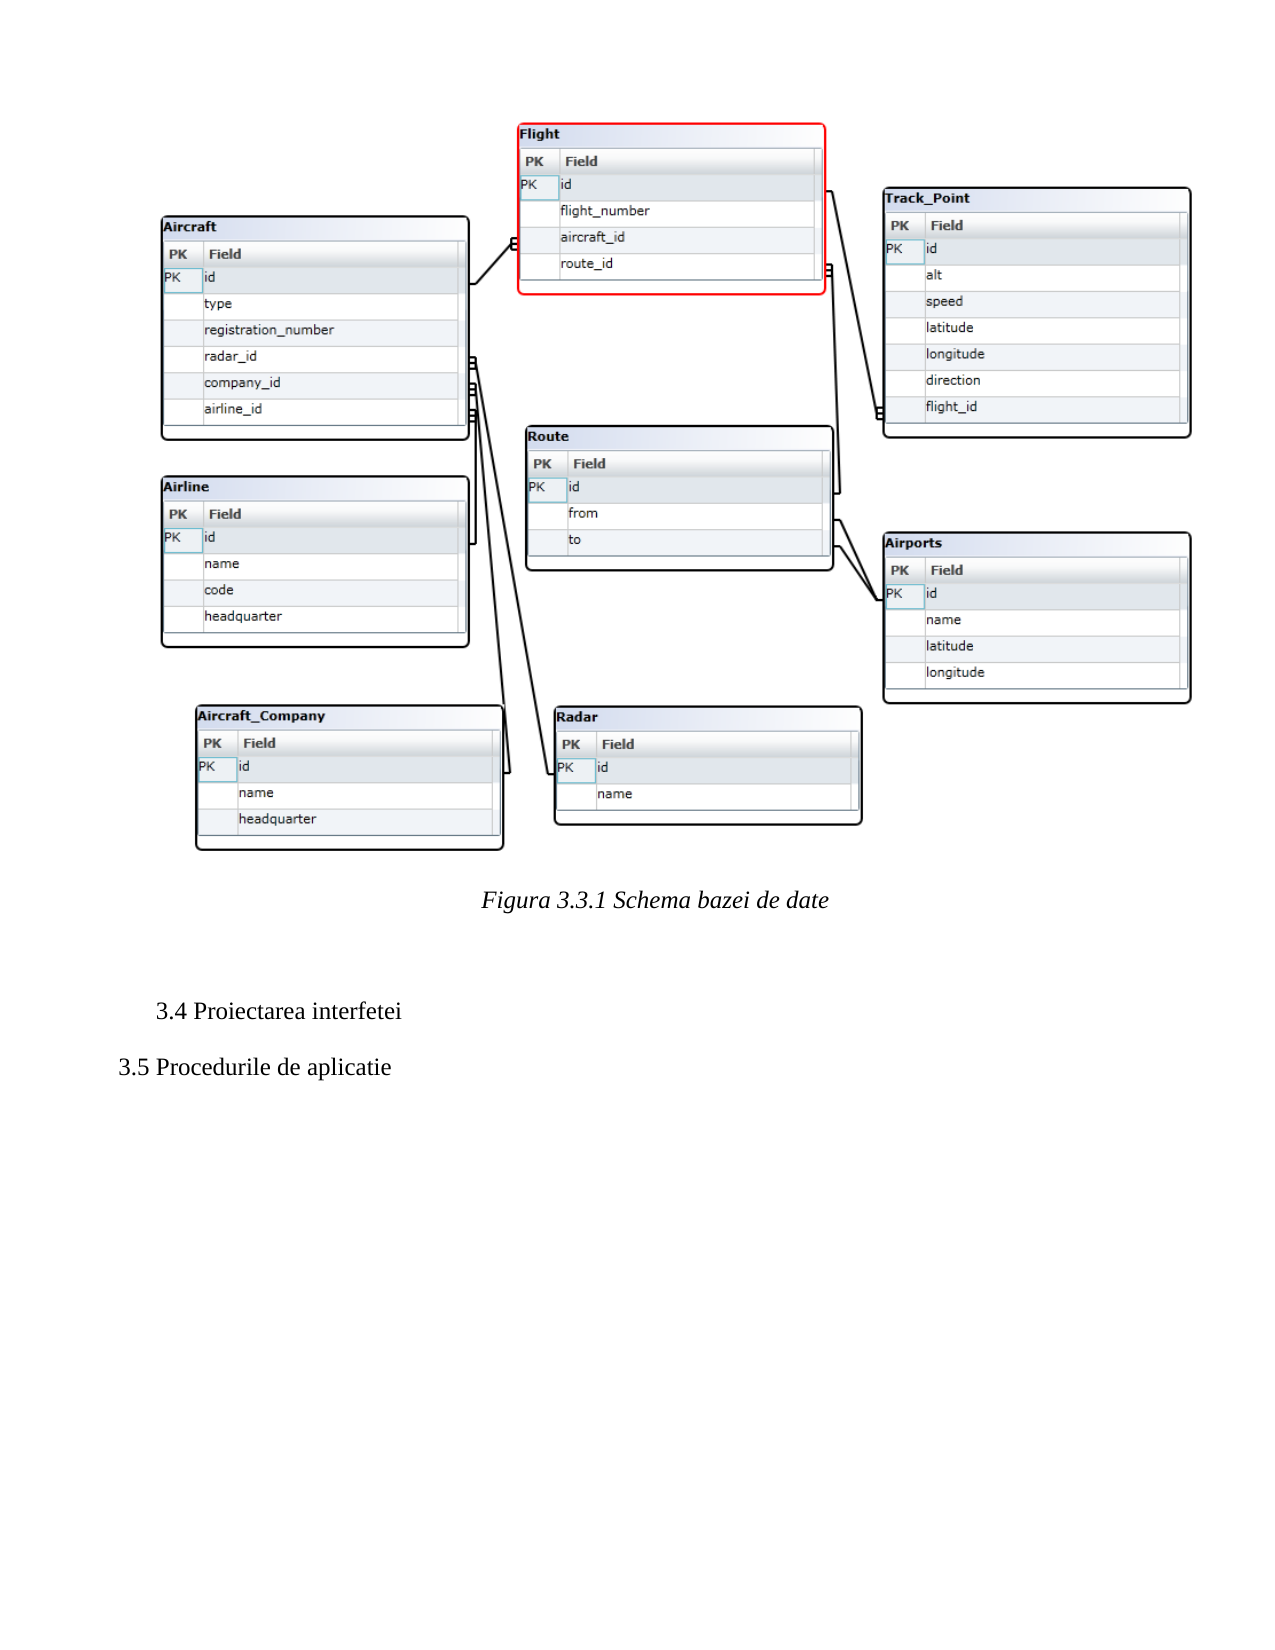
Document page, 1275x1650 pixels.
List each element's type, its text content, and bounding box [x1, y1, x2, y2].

text 3.5 Procedurile de aplicatie [118, 1052, 1157, 1081]
picture [155, 118, 1200, 859]
text 3.4 Proiectarea interfetei [156, 996, 1157, 1025]
text Figura 3.3.1 Schema bazei de date [156, 885, 1157, 914]
